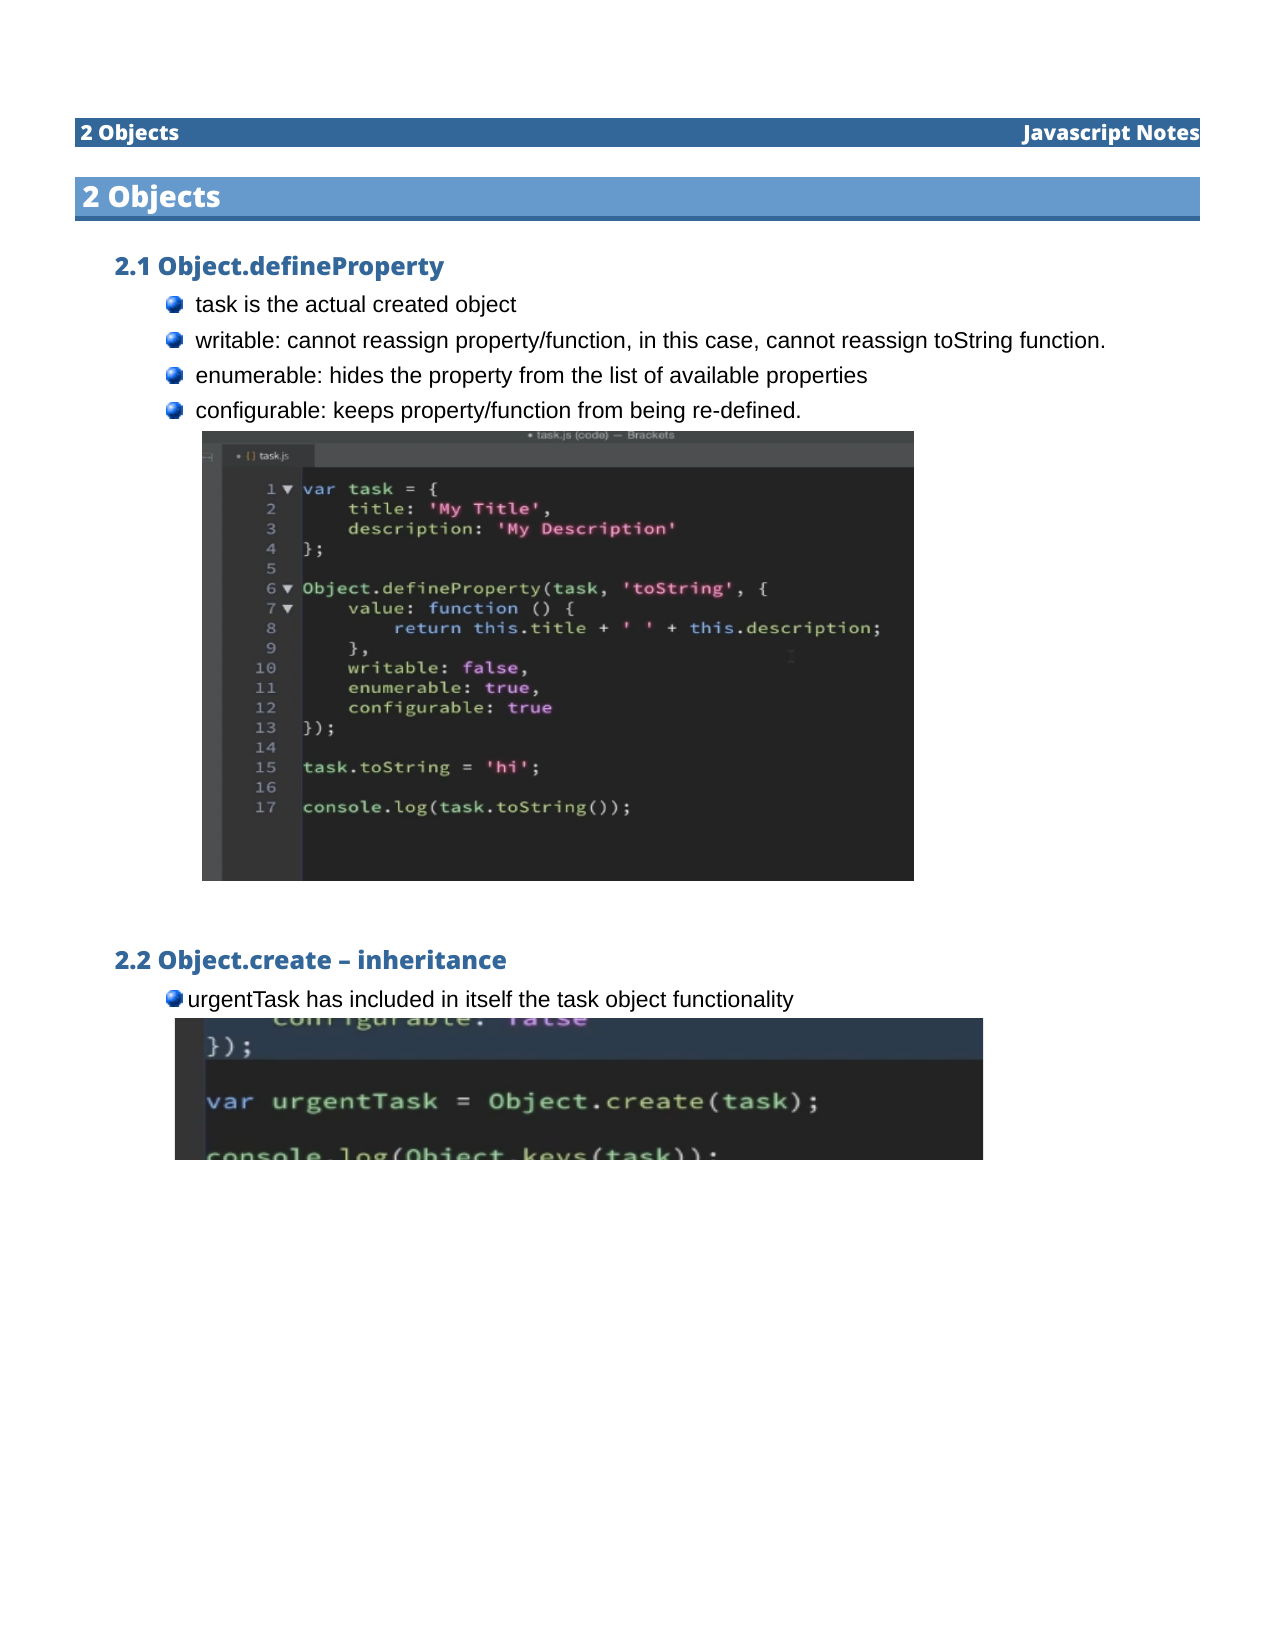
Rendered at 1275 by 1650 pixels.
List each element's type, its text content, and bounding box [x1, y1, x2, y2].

subtitle Objects [75, 177, 1200, 216]
picture [166, 296, 183, 313]
picture [202, 431, 671, 881]
list enumerable: hides the property from the list of available properties [166, 362, 1200, 388]
picture [166, 990, 183, 1007]
picture [166, 402, 183, 419]
picture [174, 1034, 656, 1160]
list writable: cannot reassign property/function, in this case, cannot reassign toString function. [166, 327, 1200, 353]
list task is the actual created object [166, 291, 1200, 318]
picture [166, 367, 183, 384]
subtitle Object.create – inheritance [75, 942, 1200, 977]
picture [166, 332, 183, 348]
list configurable: keeps property/function from being re-defined. [166, 397, 1200, 424]
list urgentTask has included in itself the task object functionality [166, 986, 1200, 1012]
subtitle Object.defineProperty [75, 248, 1200, 282]
